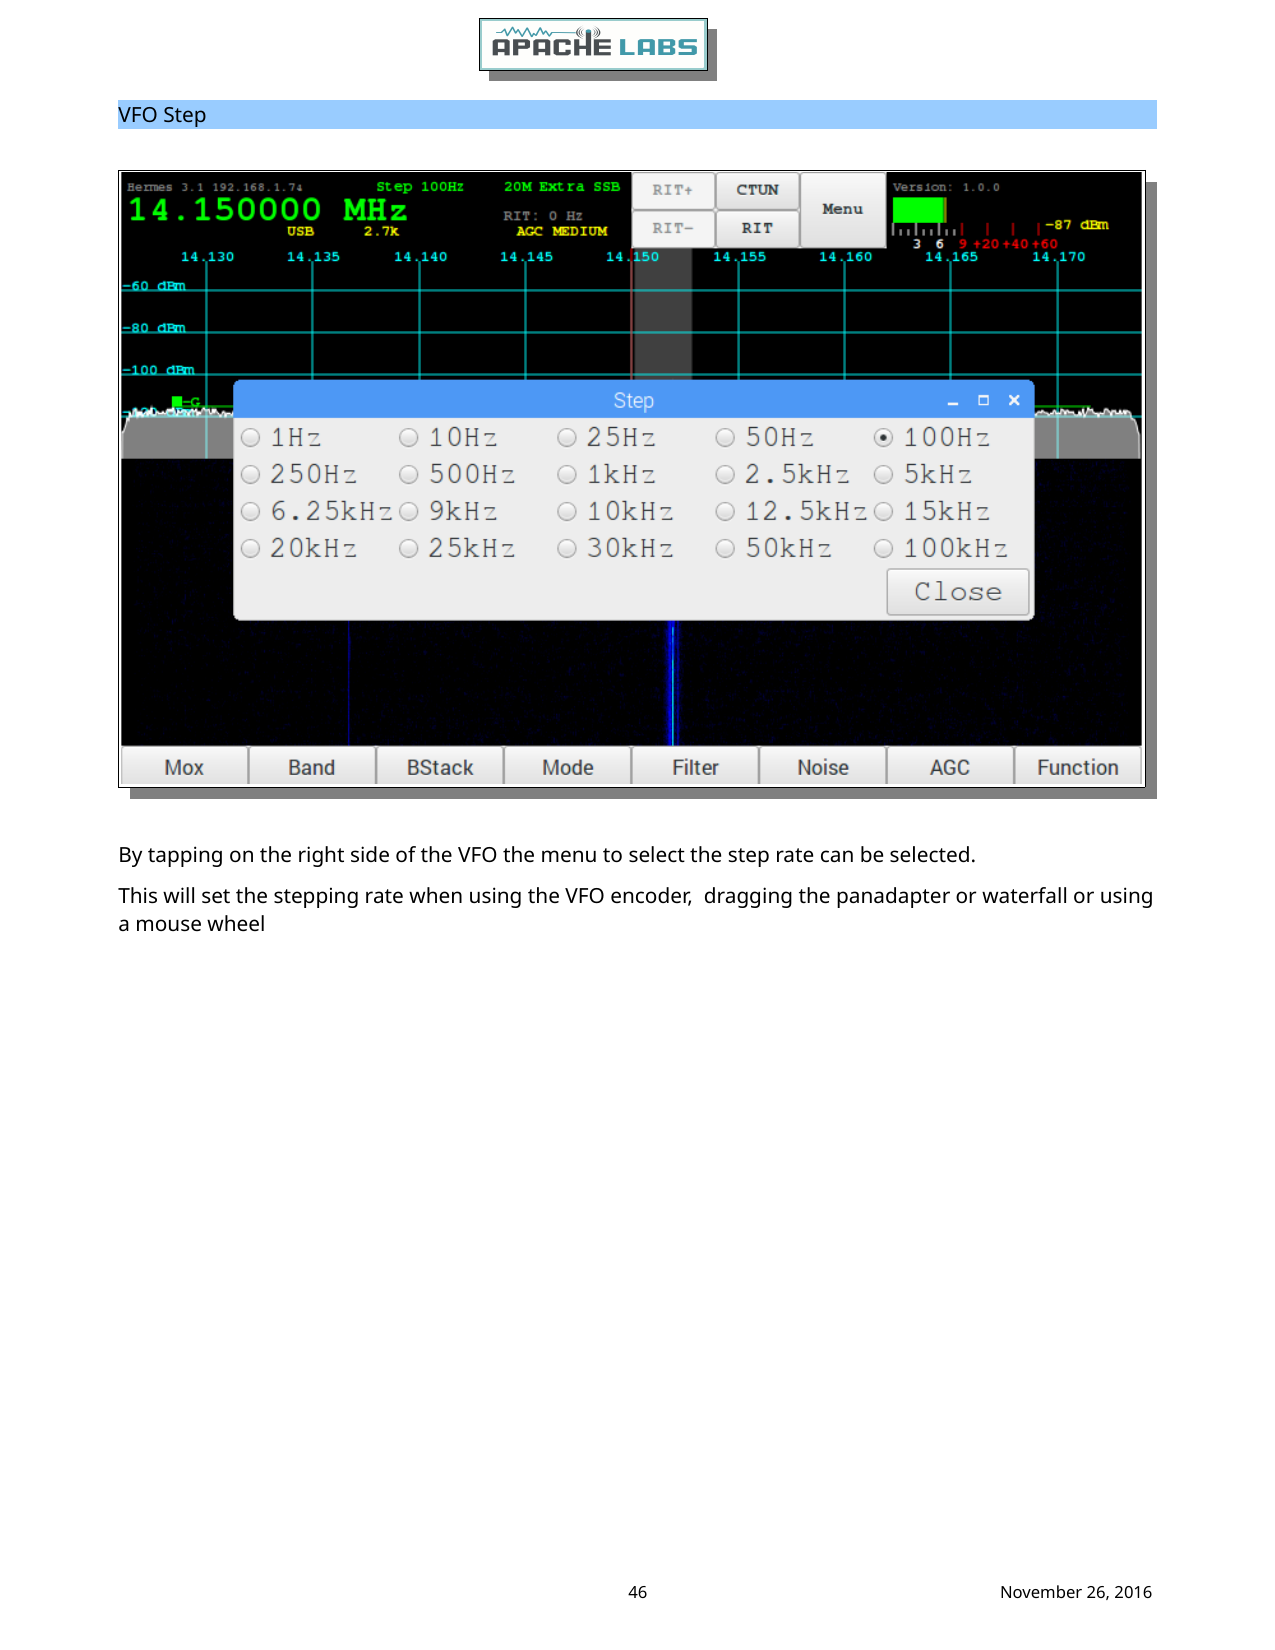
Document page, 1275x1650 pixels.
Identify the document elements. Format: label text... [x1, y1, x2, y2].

text By tapping on the right side of the VFO the menu to select the step rate can be selected. [118, 840, 1157, 868]
subtitle VFO Step [118, 100, 1157, 129]
picture [121, 172, 1142, 784]
text This will set the stepping rate when using the VFO encoder, dragging the panadapter or waterfall or using a mouse wheel [118, 881, 1157, 938]
picture [482, 21, 704, 68]
